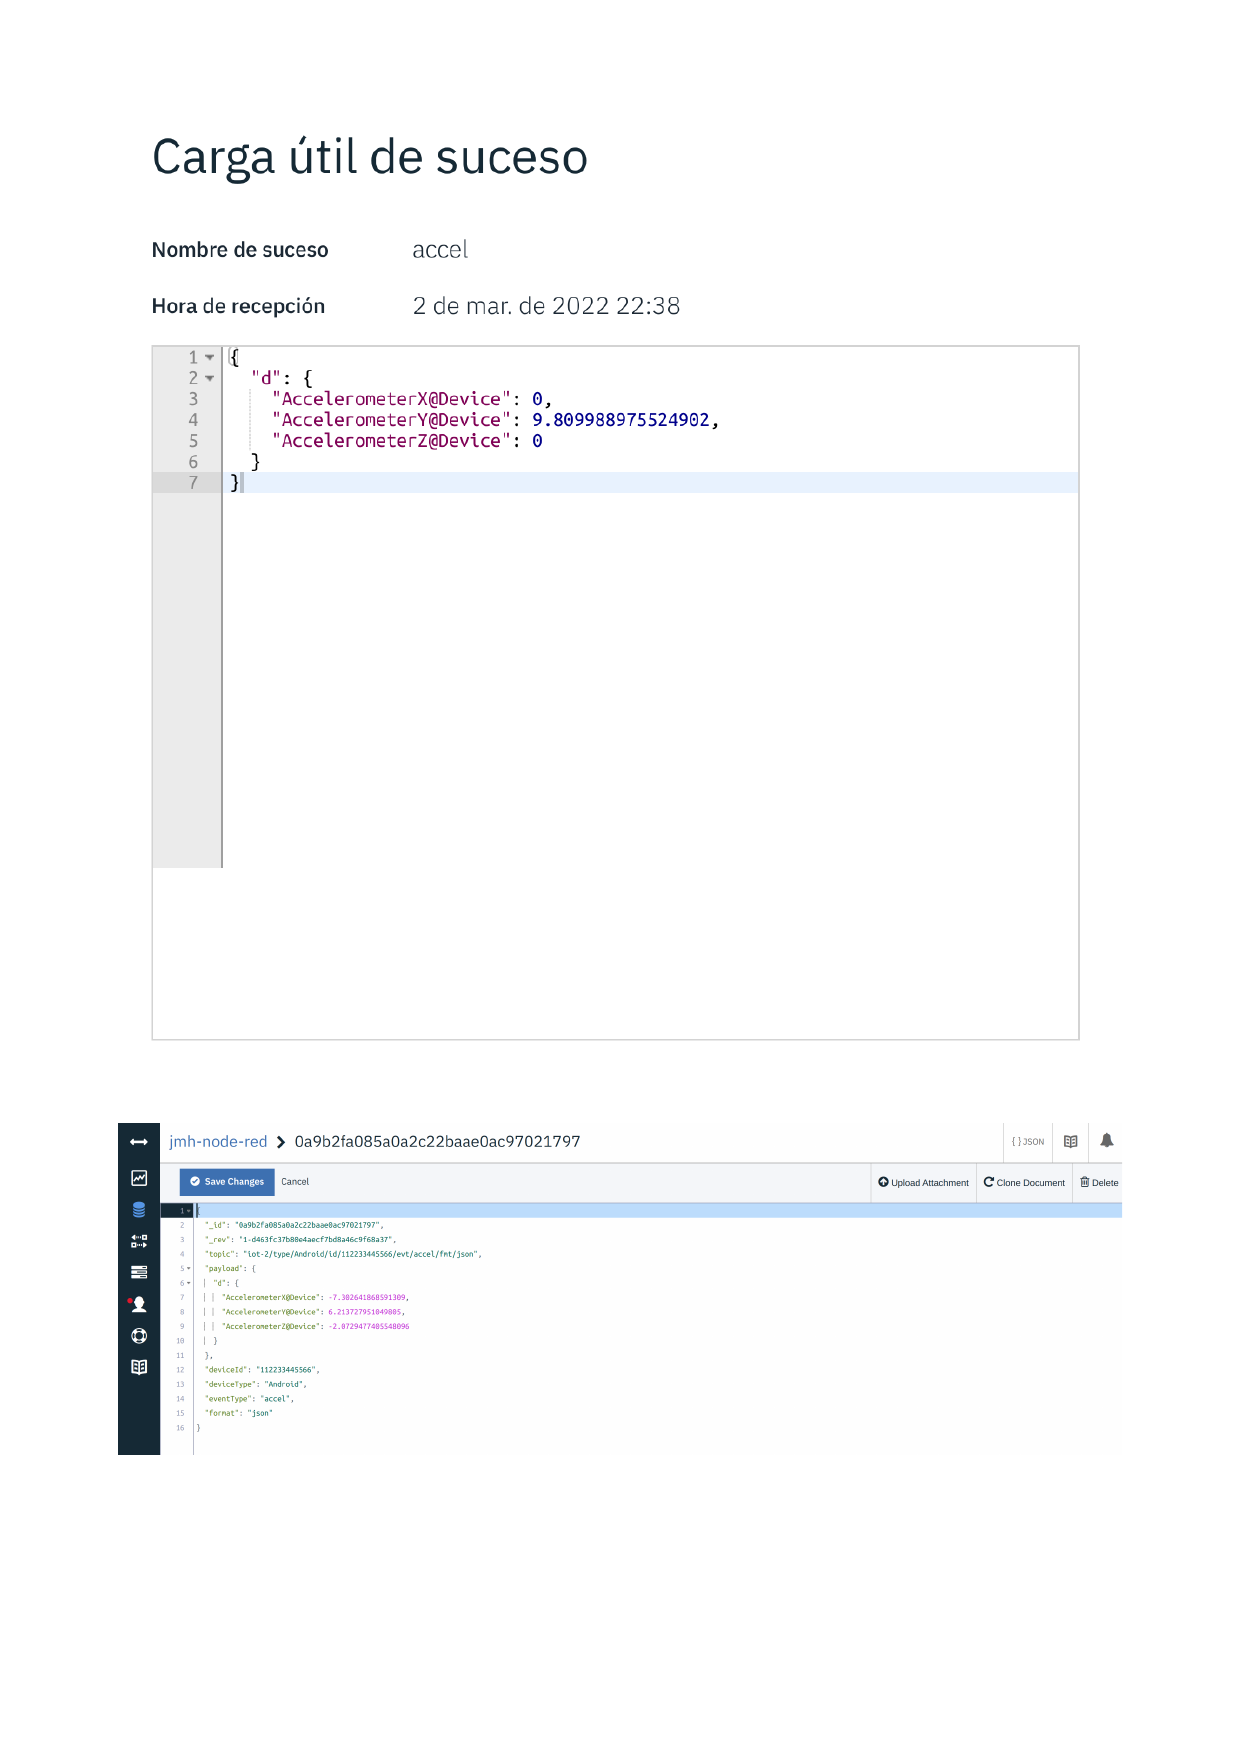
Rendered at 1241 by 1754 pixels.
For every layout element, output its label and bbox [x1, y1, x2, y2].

picture [118, 118, 1123, 1067]
picture [118, 1123, 1123, 1455]
